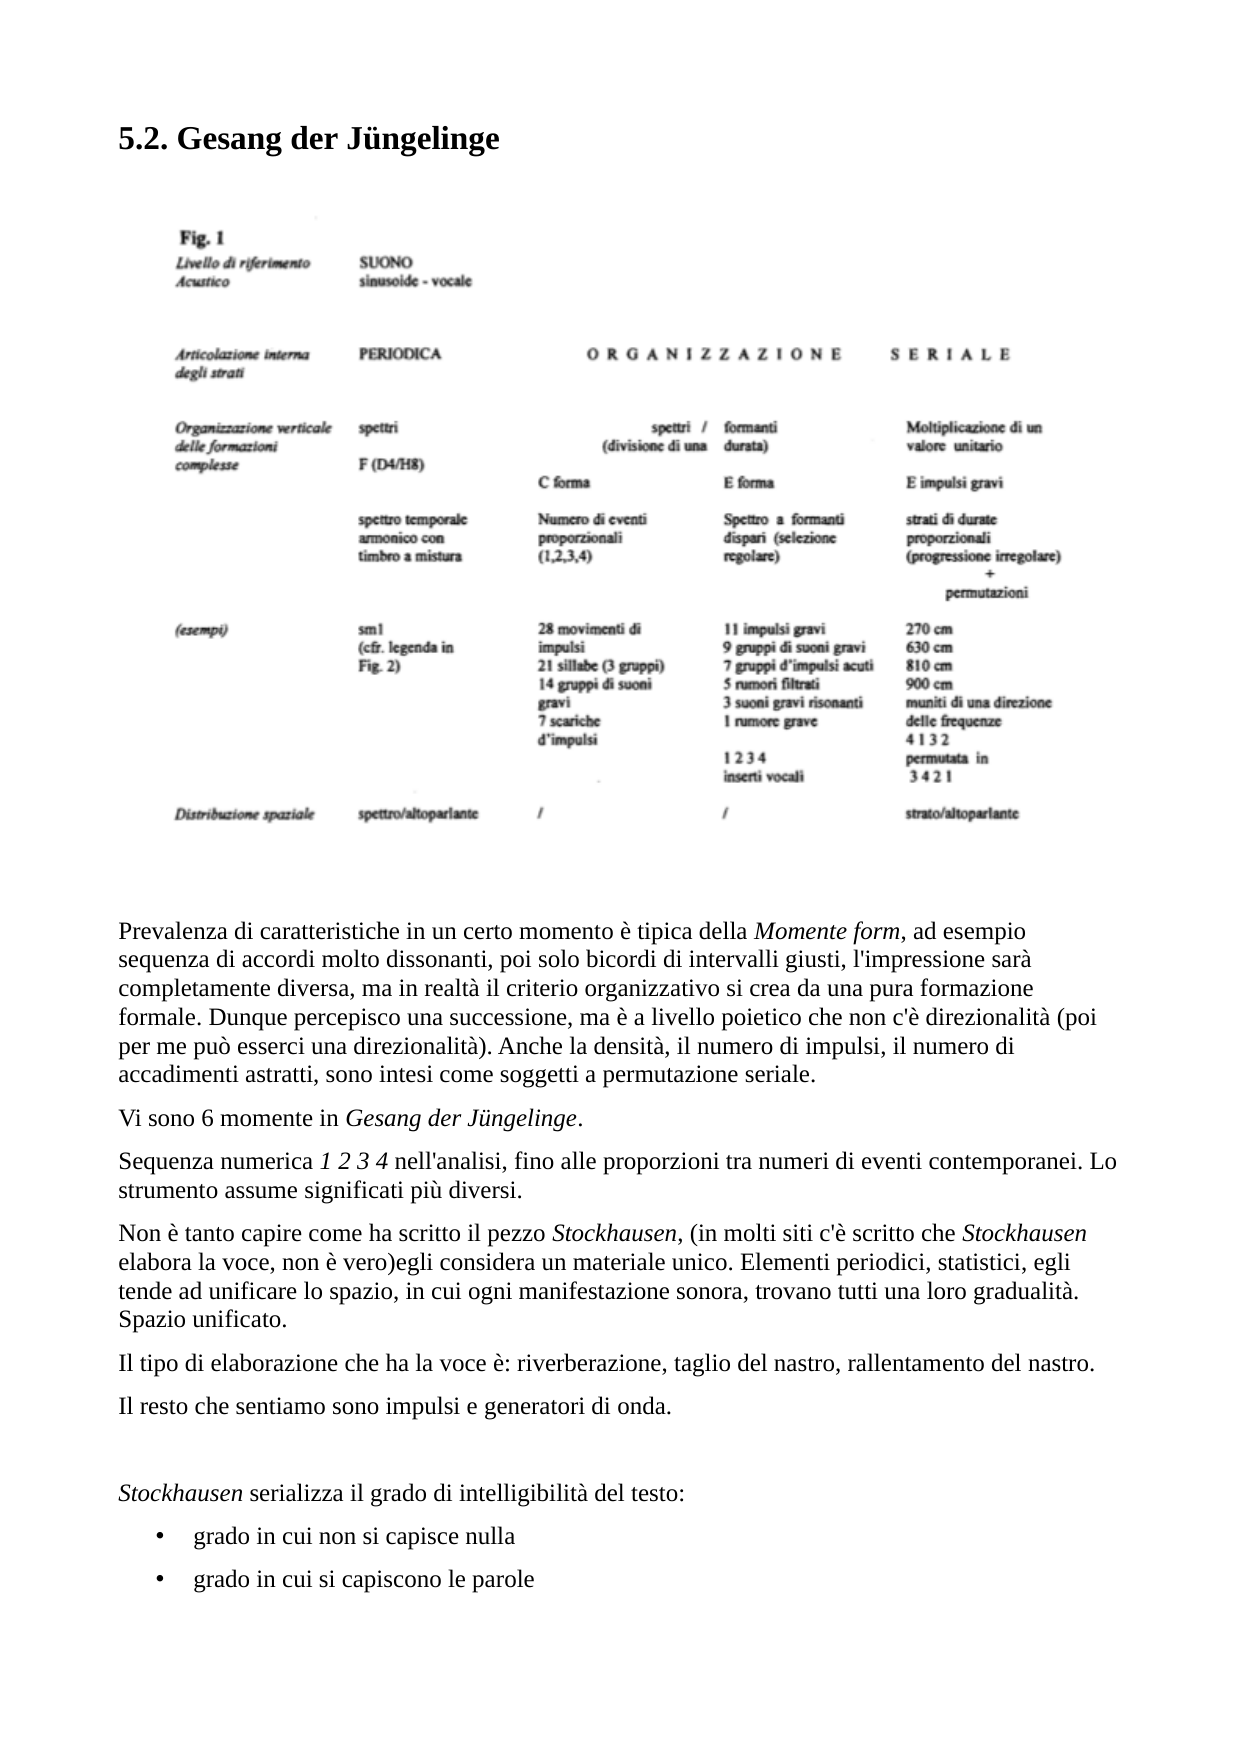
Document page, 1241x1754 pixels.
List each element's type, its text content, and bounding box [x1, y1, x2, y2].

list grado in cui si capiscono le parole [156, 1564, 1122, 1593]
text Vi sono 6 momente in Gesang der Jüngelinge. [118, 1103, 1122, 1132]
text Non è tanto capire come ha scritto il pezzo Stockhausen, (in molti siti c'è scritto che Stockhausen elabora la voce, non è vero)egli considera un materiale unico. Elementi periodici, statistici, egli tende ad unificare lo spazio, in cui ogni manifestazione sonora, trovano tutti una loro gradualità. Spazio unificato. [118, 1218, 1122, 1333]
picture [167, 213, 1074, 844]
text Stockhausen serializza il grado di intelligibilità del testo: [118, 1478, 1122, 1507]
text 5.2. Gesang der Jüngelinge [118, 118, 1122, 156]
text Il tipo di elaborazione che ha la voce è: riverberazione, taglio del nastro, rallentamento del nastro. [118, 1348, 1122, 1377]
list grado in cui non si capisce nulla [156, 1521, 1122, 1550]
text Il resto che sentiamo sono impulsi e generatori di onda. [118, 1391, 1122, 1420]
text Prevalenza di caratteristiche in un certo momento è tipica della Momente form, ad esempio sequenza di accordi molto dissonanti, poi solo bicordi di intervalli giusti, l'impressione sarà completamente diversa, ma in realtà il criterio organizzativo si crea da una pura formazione formale. Dunque percepisco una successione, ma è a livello poietico che non c'è direzionalità (poi per me può esserci una direzionalità). Anche la densità, il numero di impulsi, il numero di accadimenti astratti, sono intesi come soggetti a permutazione seriale. [118, 916, 1122, 1088]
text Sequenza numerica 1 2 3 4 nell'analisi, fino alle proporzioni tra numeri di eventi contemporanei. Lo strumento assume significati più diversi. [118, 1146, 1122, 1204]
